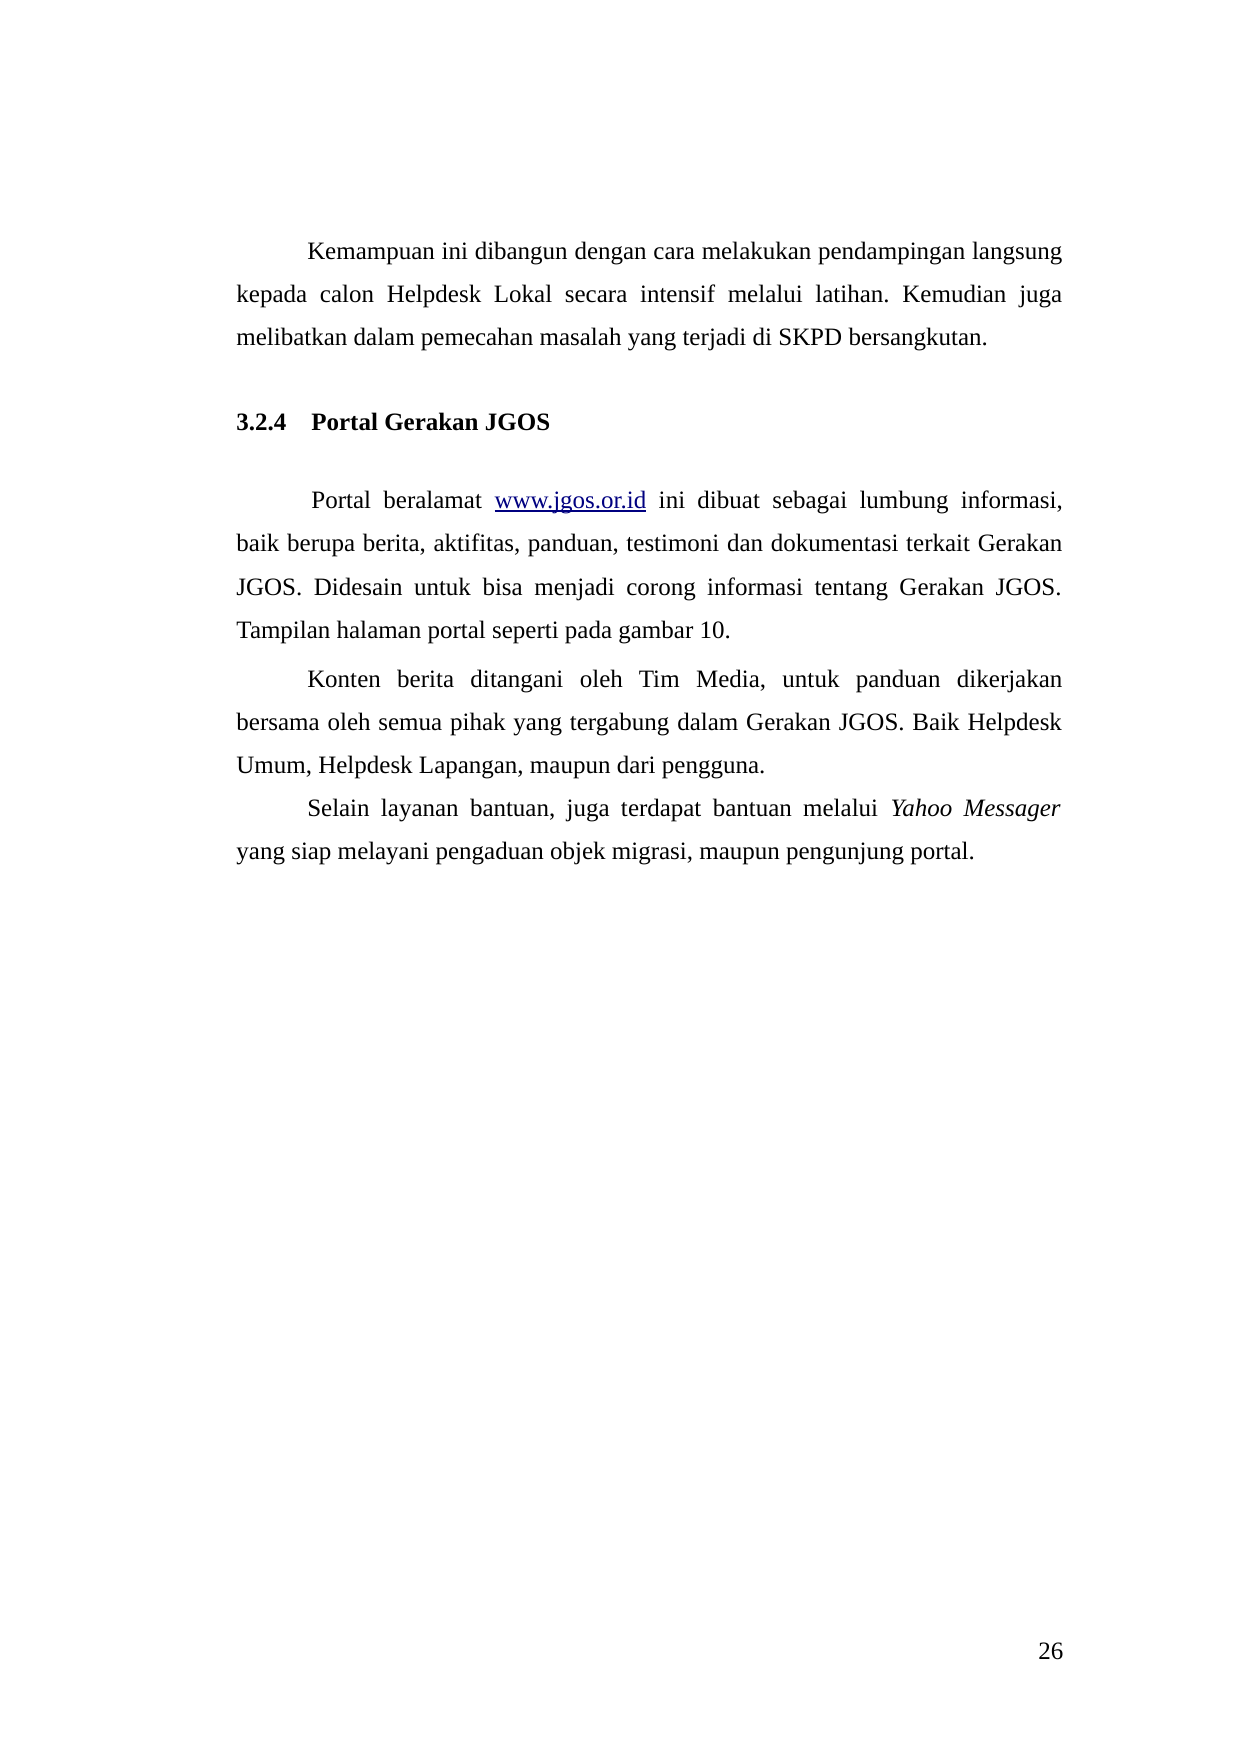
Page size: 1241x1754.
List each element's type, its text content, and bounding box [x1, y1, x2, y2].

subtitle Portal Gerakan JGOS [236, 407, 1063, 436]
text Konten berita ditangani oleh Tim Media, untuk panduan dikerjakan bersama oleh semua pihak yang tergabung dalam Gerakan JGOS. Baik Helpdesk Umum, Helpdesk Lapangan, maupun dari pengguna. [236, 664, 1063, 779]
text Selain layanan bantuan, juga terdapat bantuan melalui Yahoo Messager yang siap melayani pengaduan objek migrasi, maupun pengunjung portal. [236, 793, 1063, 865]
text Portal beralamat www.jgos.or.id ini dibuat sebagai lumbung informasi, baik berupa berita, aktifitas, panduan, testimoni dan dokumentasi terkait Gerakan JGOS. Didesain untuk bisa menjadi corong informasi tentang Gerakan JGOS. Tampilan halaman portal seperti pada gambar 10. [236, 485, 1063, 643]
text Kemampuan ini dibangun dengan cara melakukan pendampingan langsung kepada calon Helpdesk Lokal secara intensif melalui latihan. Kemudian juga melibatkan dalam pemecahan masalah yang terjadi di SKPD bersangkutan. [236, 236, 1063, 351]
